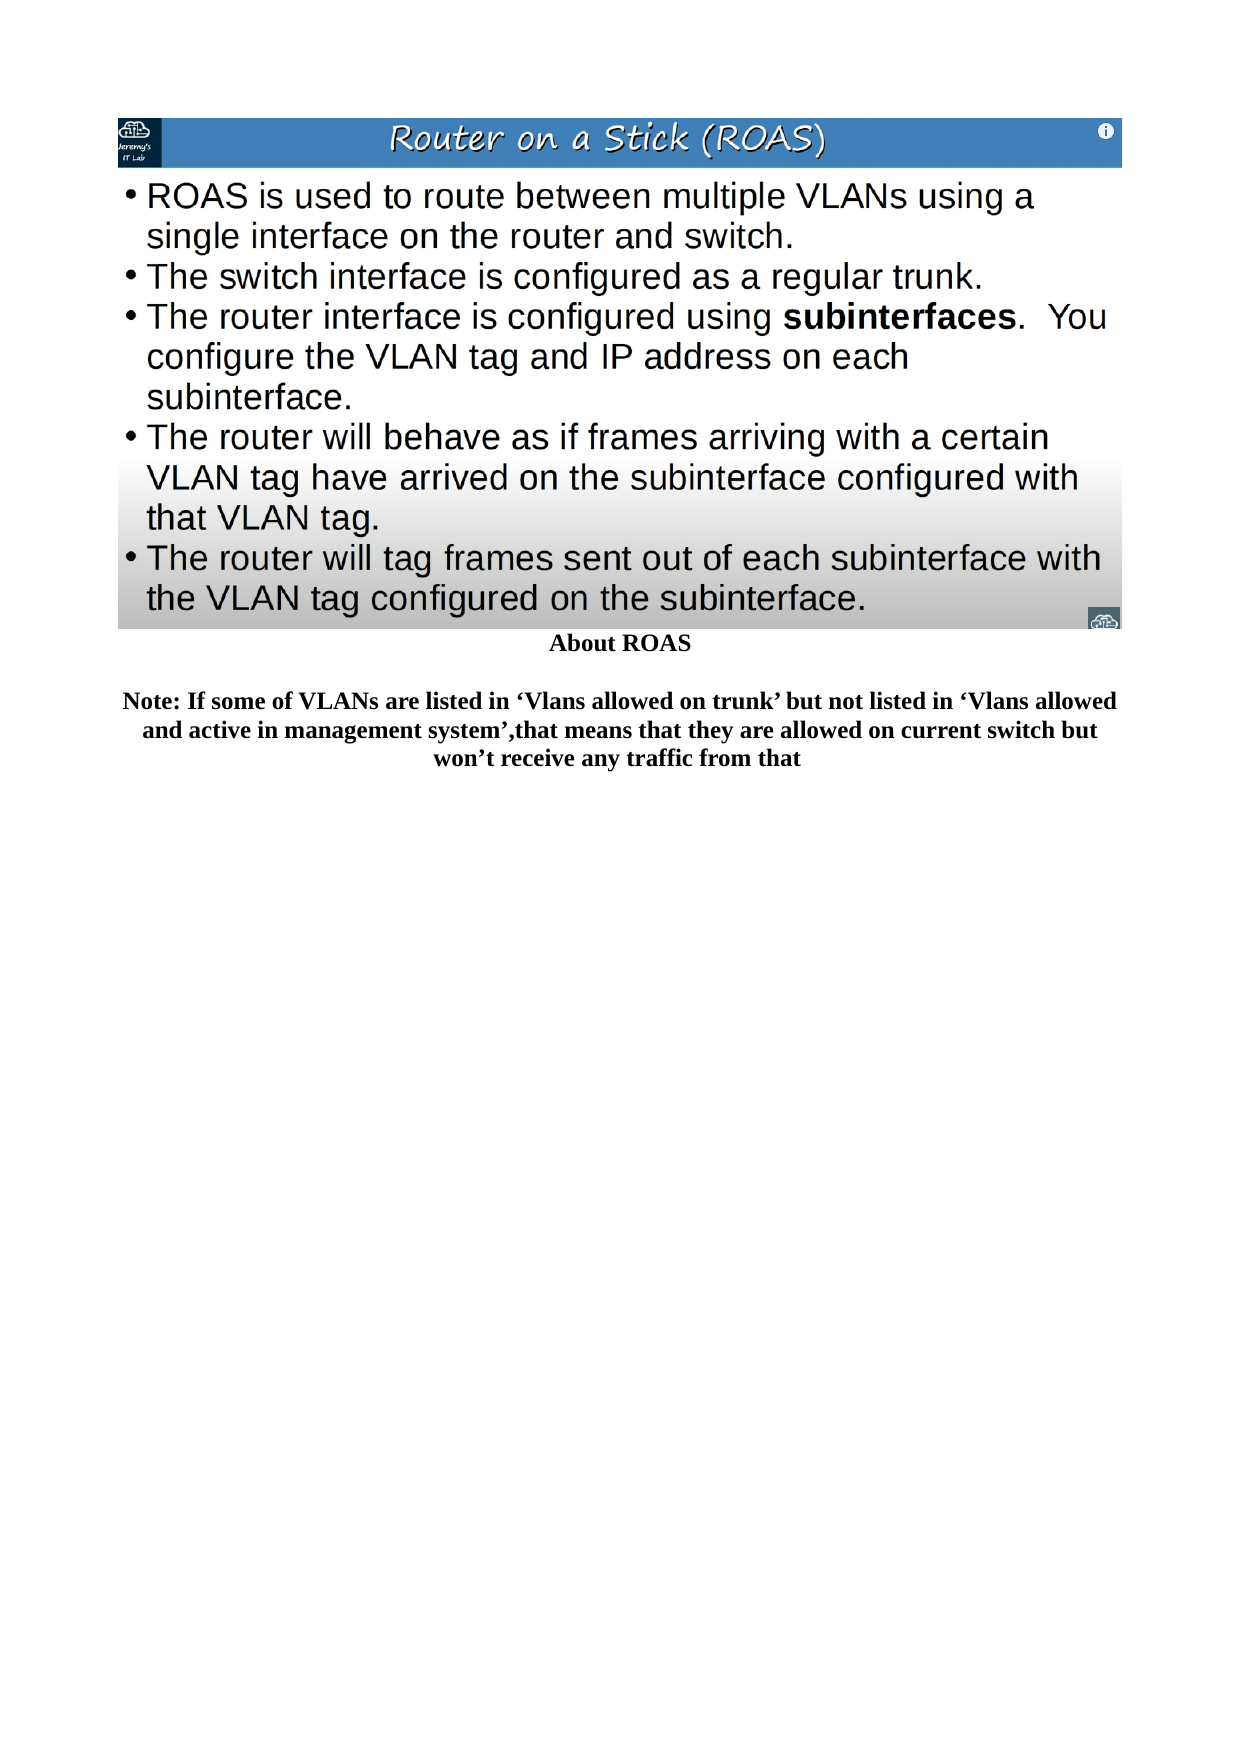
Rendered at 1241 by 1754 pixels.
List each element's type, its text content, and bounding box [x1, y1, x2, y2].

text Note: If some of VLANs are listed in ‘Vlans allowed on trunk’ but not listed in ‘Vlans allowed and active in management system’,that means that they are allowed on current switch but won’t receive any traffic from that [118, 686, 1122, 772]
text About ROAS [118, 629, 1122, 657]
picture [118, 118, 1123, 629]
